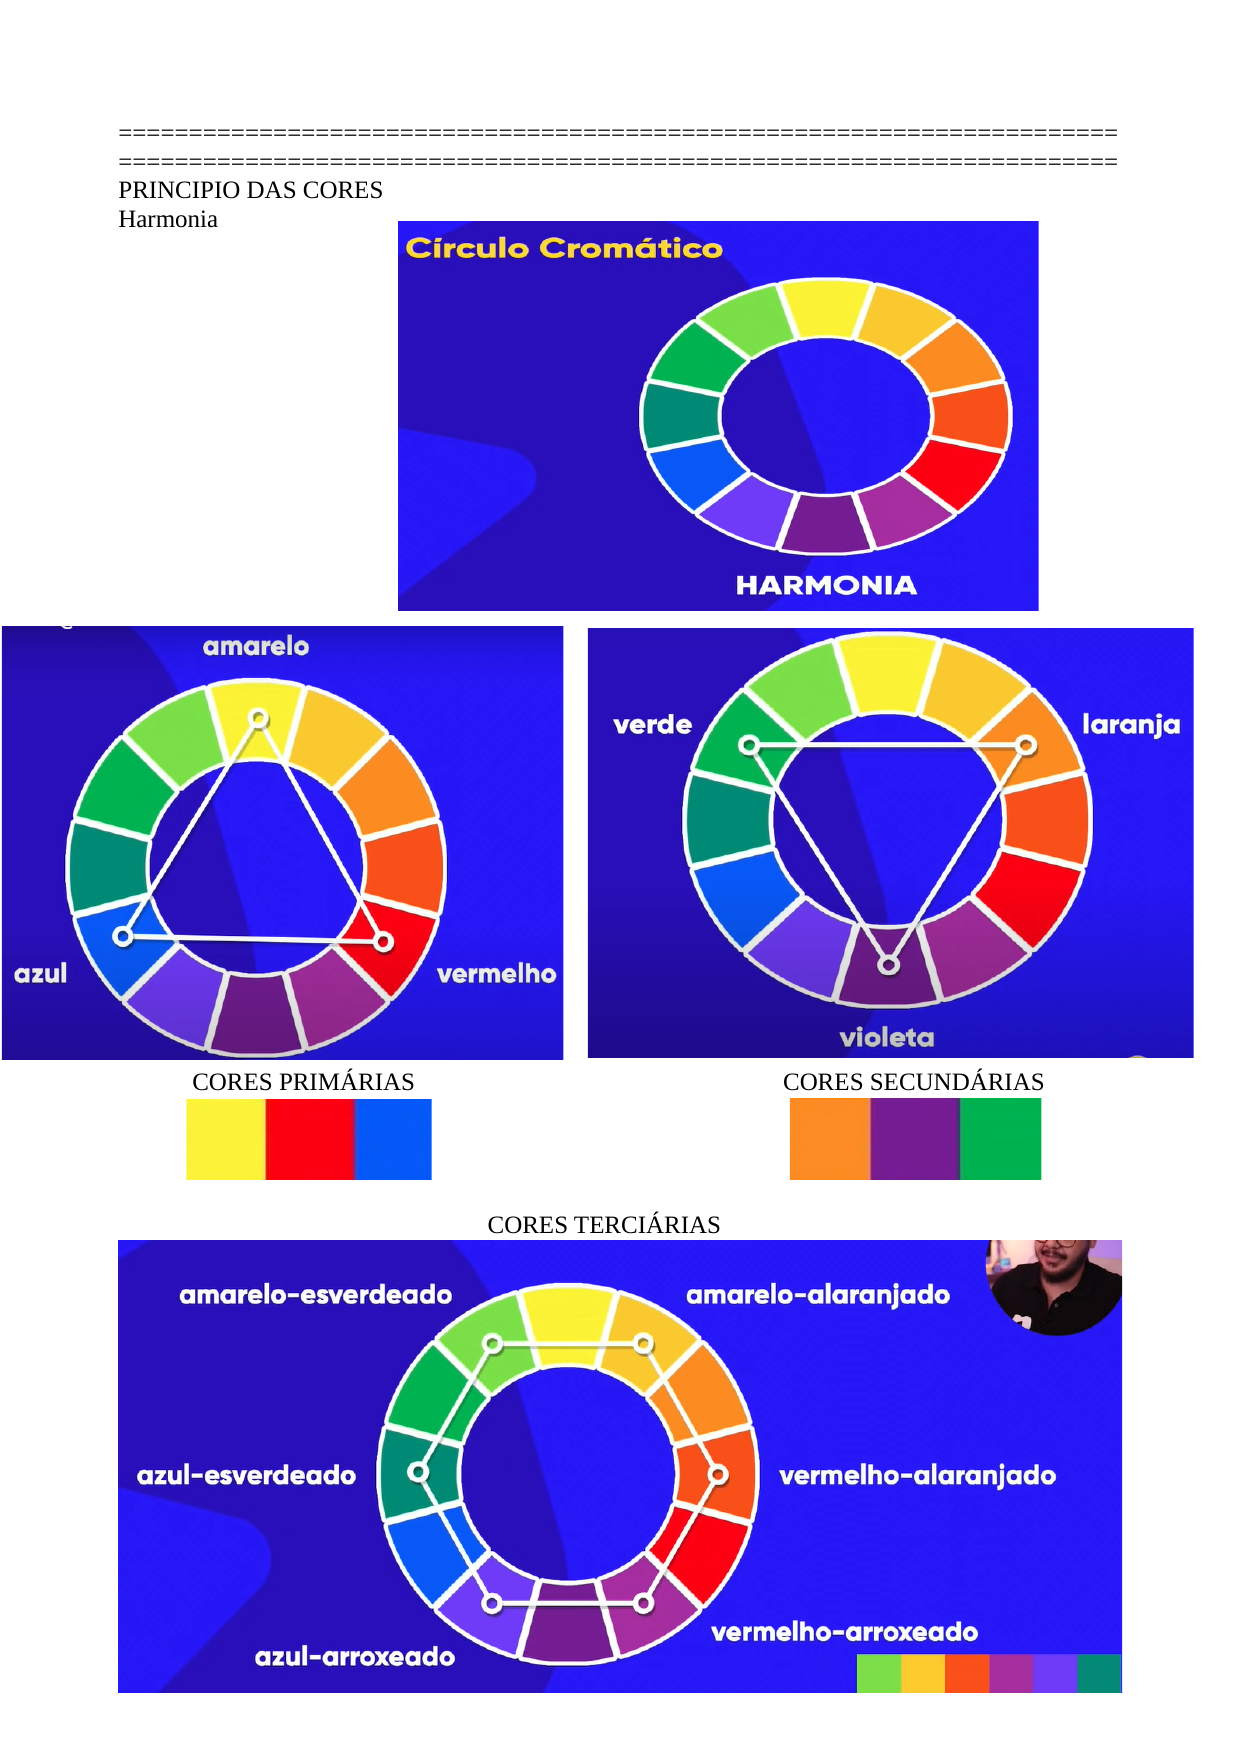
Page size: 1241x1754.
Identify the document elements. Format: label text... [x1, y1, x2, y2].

picture [587, 628, 1194, 1058]
picture [186, 1099, 432, 1180]
text CORES PRIMÁRIAS CORES SECUNDÁRIAS [118, 1067, 1122, 1096]
text Harmonia [118, 204, 1122, 233]
picture [789, 1098, 1042, 1180]
text CORES TERCIÁRIAS [118, 1211, 1122, 1239]
text ============================================================================================================================================== [118, 118, 1122, 176]
text PRINCIPIO DAS CORES [118, 176, 1122, 204]
picture [1, 626, 564, 1060]
picture [398, 221, 1039, 611]
picture [118, 1240, 1123, 1693]
